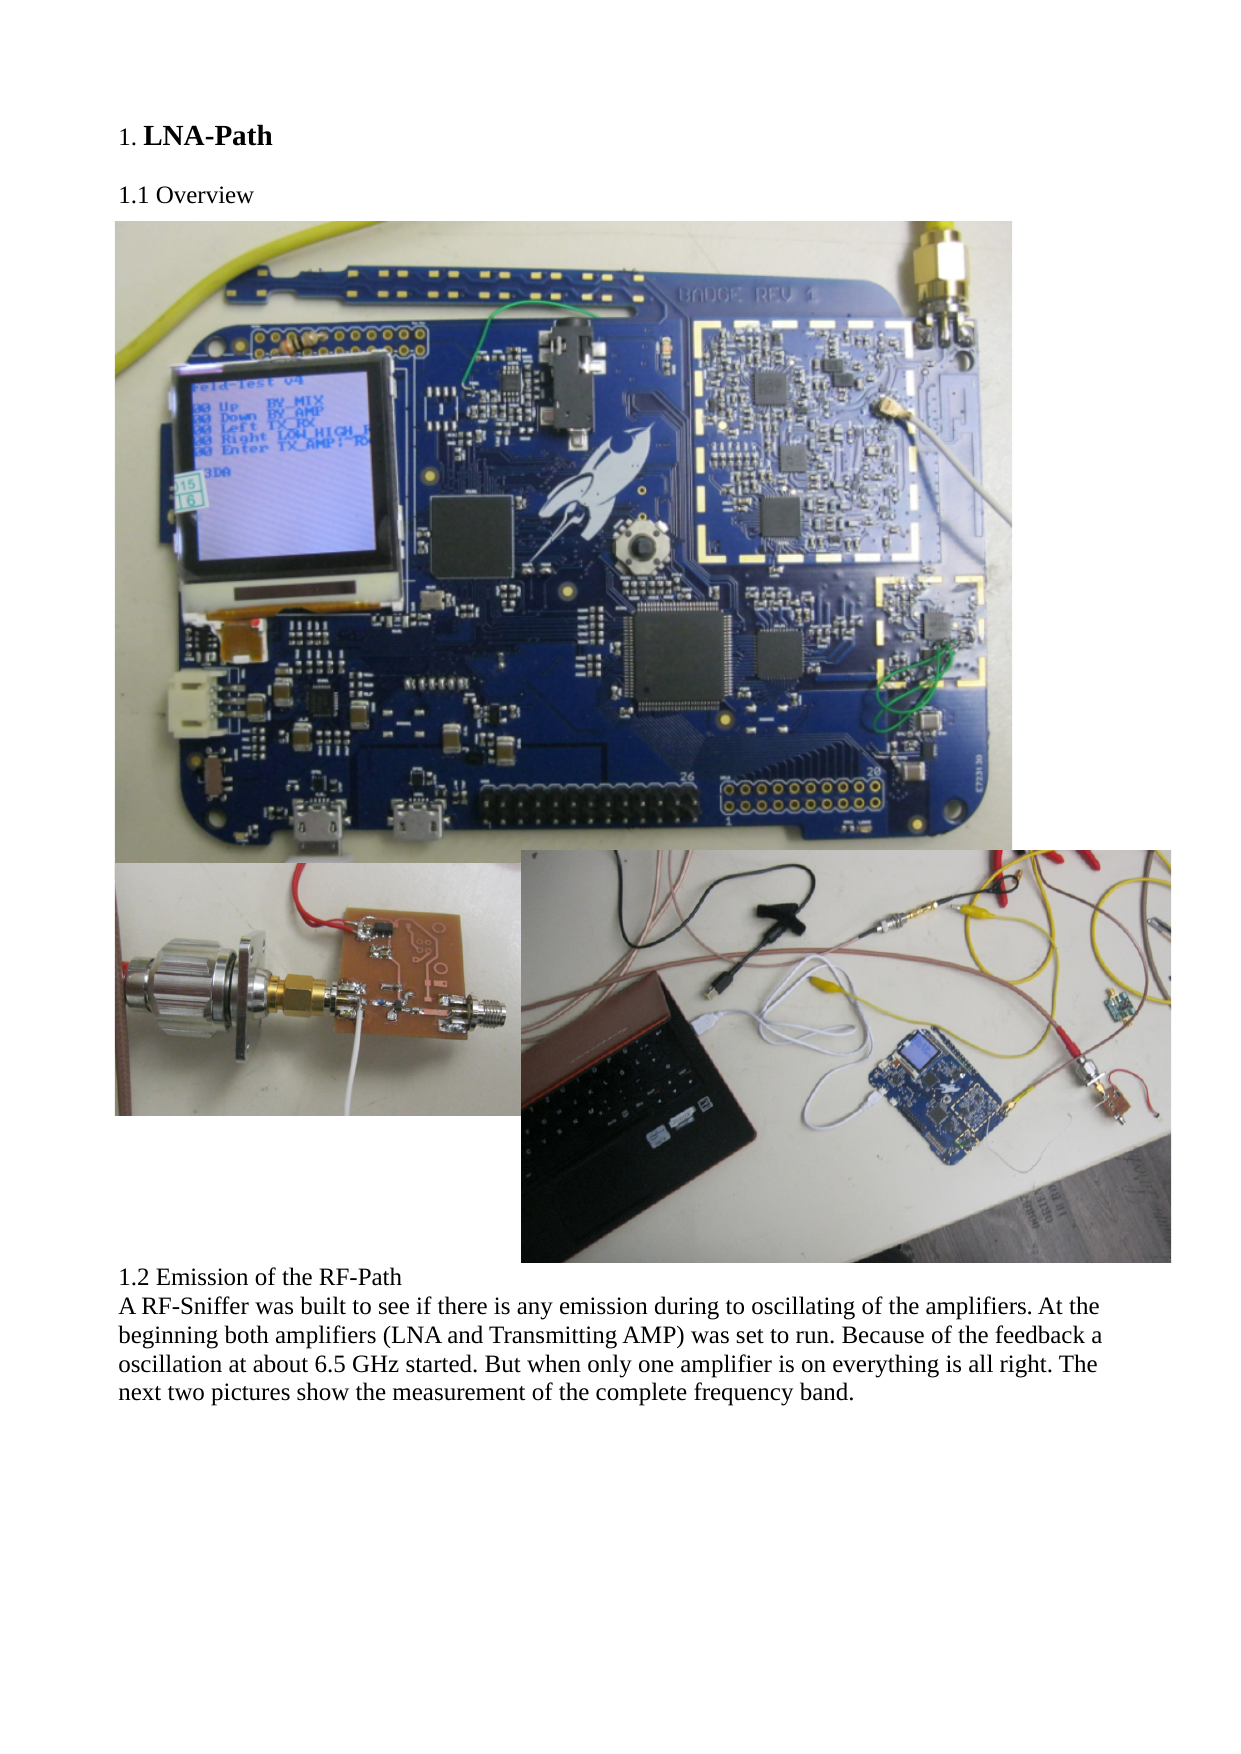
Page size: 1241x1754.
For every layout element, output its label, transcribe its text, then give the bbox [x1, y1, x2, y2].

picture [114, 221, 1172, 1263]
text A RF-Sniffer was built to see if there is any emission during to oscillating of the amplifiers. At the beginning both amplifiers (LNA and Transmitting AMP) was set to run. Because of the feedback a oscillation at about 6.5 GHz started. But when only one amplifier is on everything is all right. The next two pictures show the measurement of the complete frequency band. [118, 1291, 1122, 1406]
text 1.1 Overview [118, 180, 1122, 209]
text 1. LNA-Path [118, 118, 1122, 152]
text 1.2 Emission of the RF-Path [118, 1116, 1122, 1291]
